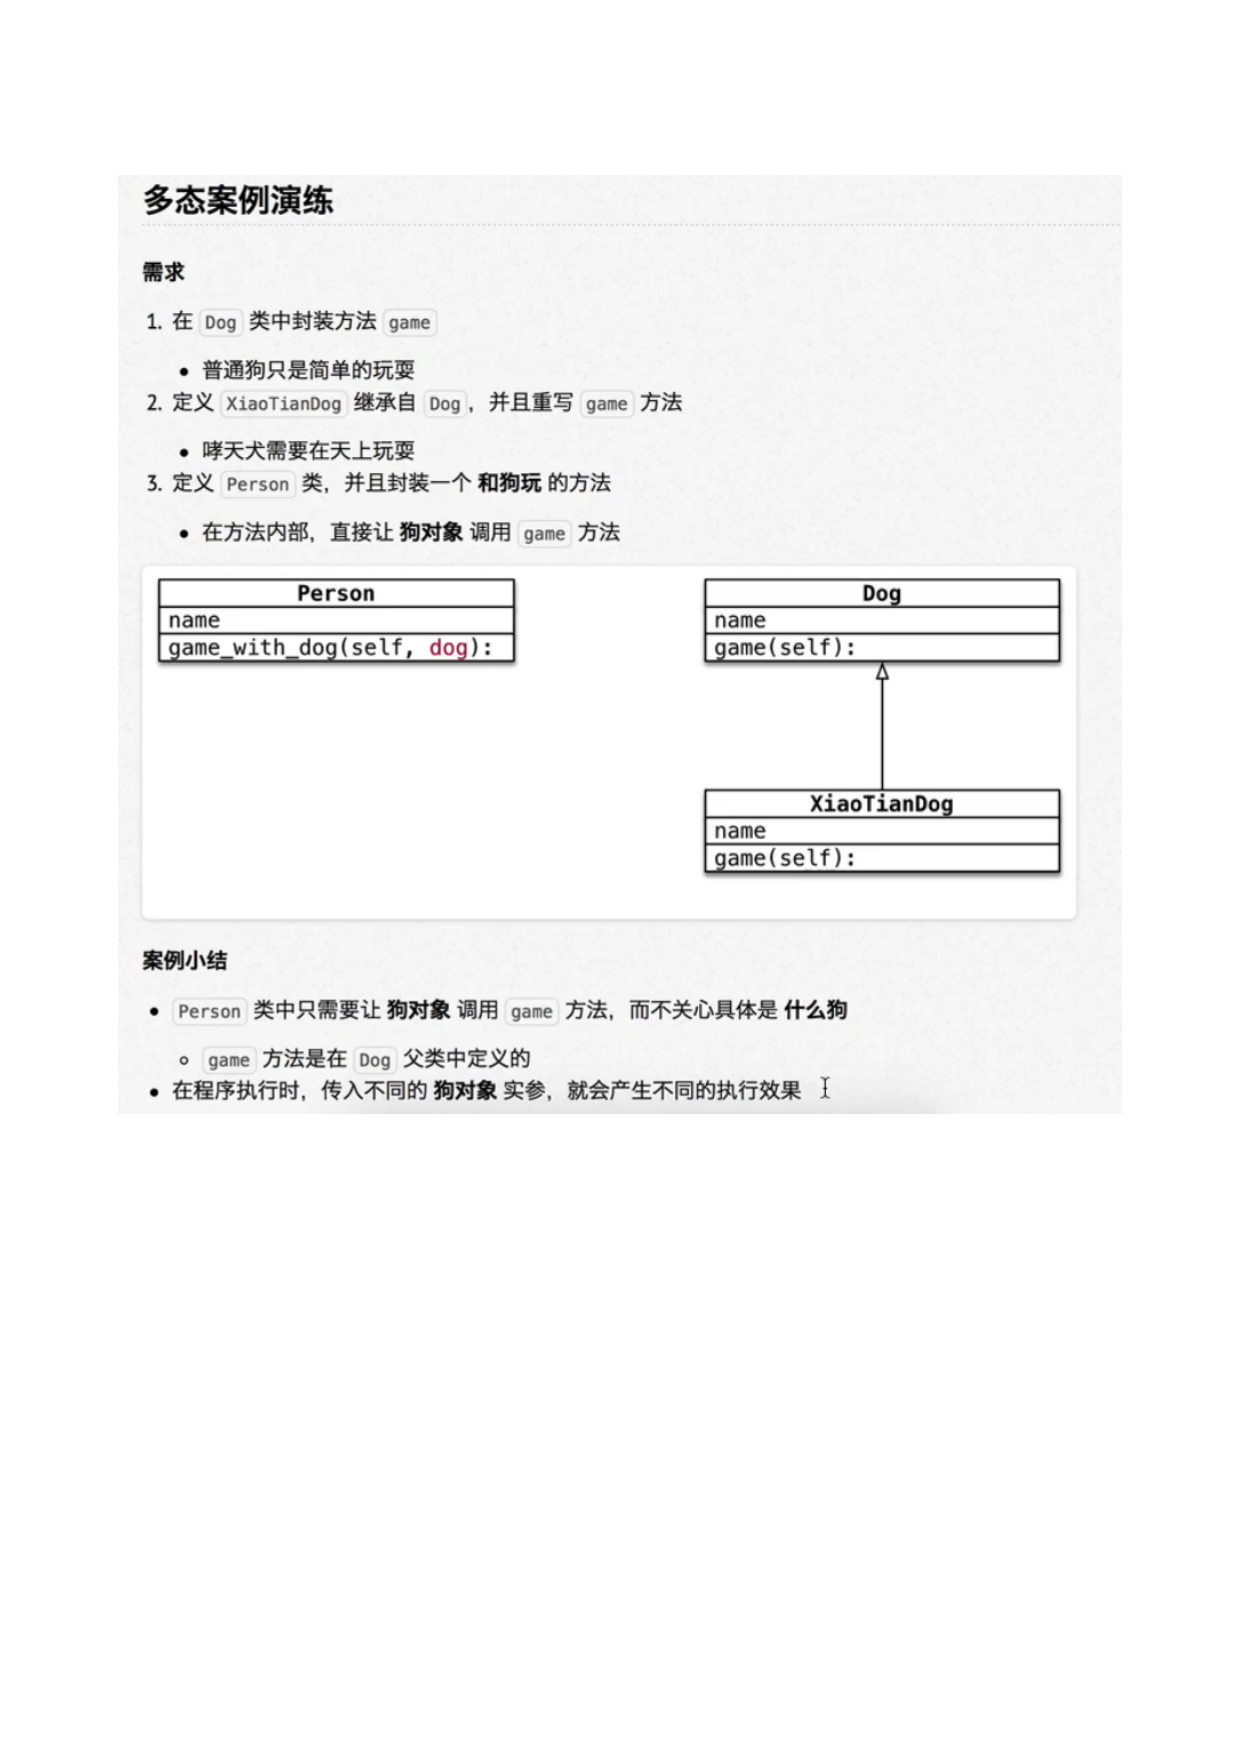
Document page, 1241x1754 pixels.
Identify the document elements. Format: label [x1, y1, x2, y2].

picture [118, 175, 1123, 1114]
